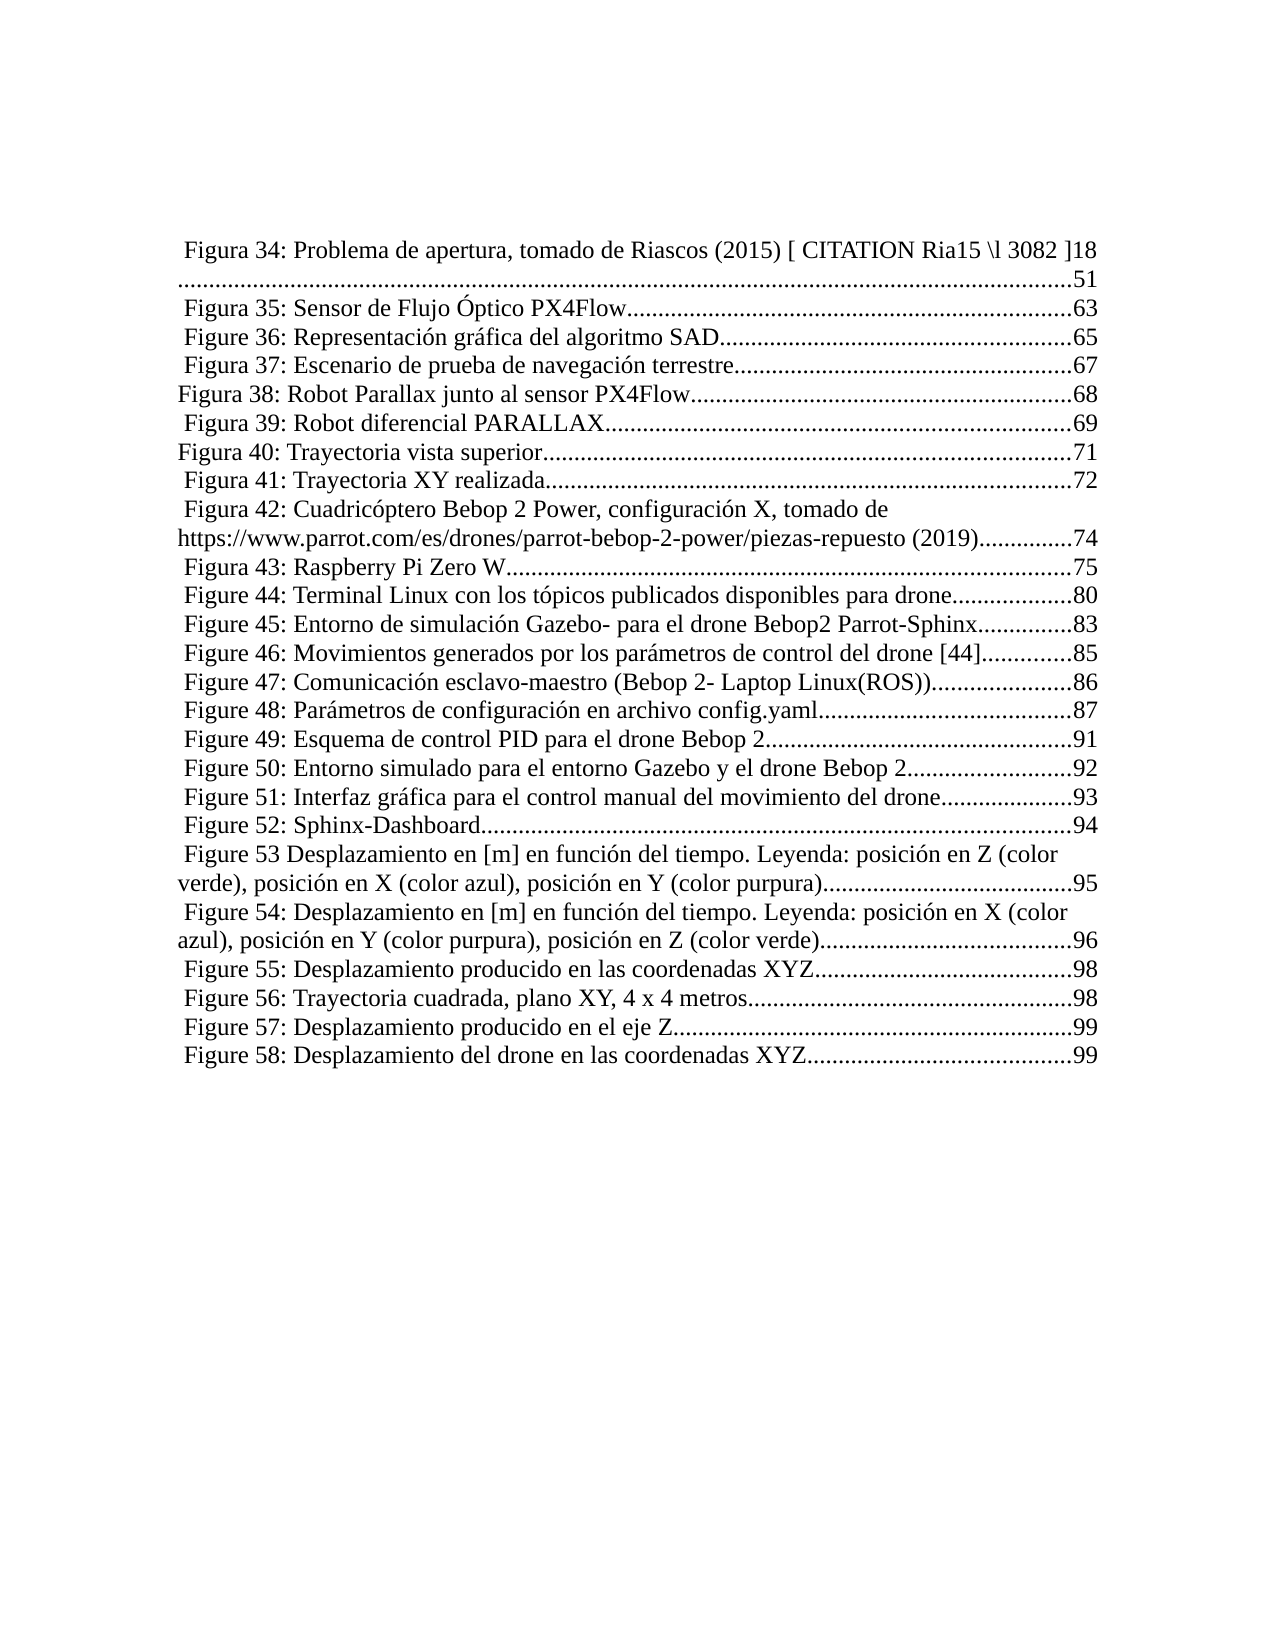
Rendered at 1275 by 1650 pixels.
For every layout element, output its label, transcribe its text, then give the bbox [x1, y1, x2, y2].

text Figure 55: Desplazamiento producido en las coordenadas XYZ 98 [177, 954, 1098, 983]
text Figura 39: Robot diferencial PARALLAX 69 [177, 408, 1098, 437]
text Figure 46: Movimientos generados por los parámetros de control del drone [44] 85 [177, 638, 1098, 667]
text Figure 51: Interfaz gráfica para el control manual del movimiento del drone 93 [177, 782, 1098, 810]
text Figure 48: Parámetros de configuración en archivo config.yaml 87 [177, 695, 1098, 724]
text Figura 34: Problema de apertura, tomado de Riascos (2015) [ CITATION Ria15 \l 3082 ]18 51 [177, 235, 1098, 293]
text Figura 38: Robot Parallax junto al sensor PX4Flow 68 [177, 379, 1098, 408]
text Figura 42: Cuadricóptero Bebop 2 Power, configuración X, tomado de https://www.parrot.com/es/drones/parrot-bebop-2-power/piezas-repuesto (2019) 74 [177, 494, 1098, 552]
text Figure 54: Desplazamiento en [m] en función del tiempo. Leyenda: posición en X (color azul), posición en Y (color purpura), posición en Z (color verde) 96 [177, 897, 1098, 954]
text Figure 56: Trayectoria cuadrada, plano XY, 4 x 4 metros. 98 [177, 983, 1098, 1012]
text Figure 49: Esquema de control PID para el drone Bebop 2 91 [177, 724, 1098, 753]
text Figure 58: Desplazamiento del drone en las coordenadas XYZ 99 [177, 1040, 1098, 1069]
text Figura 40: Trayectoria vista superior 71 [177, 437, 1098, 465]
text Figura 41: Trayectoria XY realizada 72 [177, 465, 1098, 494]
text Figura 35: Sensor de Flujo Óptico PX4Flow 63 [177, 293, 1098, 322]
text Figure 44: Terminal Linux con los tópicos publicados disponibles para drone 80 [177, 580, 1098, 609]
text Figure 50: Entorno simulado para el entorno Gazebo y el drone Bebop 2 92 [177, 753, 1098, 782]
text Figure 45: Entorno de simulación Gazebo- para el drone Bebop2 Parrot-Sphinx 83 [177, 609, 1098, 638]
text Figure 52: Sphinx-Dashboard 94 [177, 810, 1098, 839]
text Figure 47: Comunicación esclavo-maestro (Bebop 2- Laptop Linux(ROS)). 86 [177, 667, 1098, 695]
text Figura 43: Raspberry Pi Zero W 75 [177, 552, 1098, 580]
text Figure 57: Desplazamiento producido en el eje Z 99 [177, 1012, 1098, 1040]
text Figure 53 Desplazamiento en [m] en función del tiempo. Leyenda: posición en Z (color verde), posición en X (color azul), posición en Y (color purpura) 95 [177, 839, 1098, 897]
text Figura 37: Escenario de prueba de navegación terrestre. 67 [177, 350, 1098, 379]
text Figure 36: Representación gráfica del algoritmo SAD 65 [177, 322, 1098, 350]
